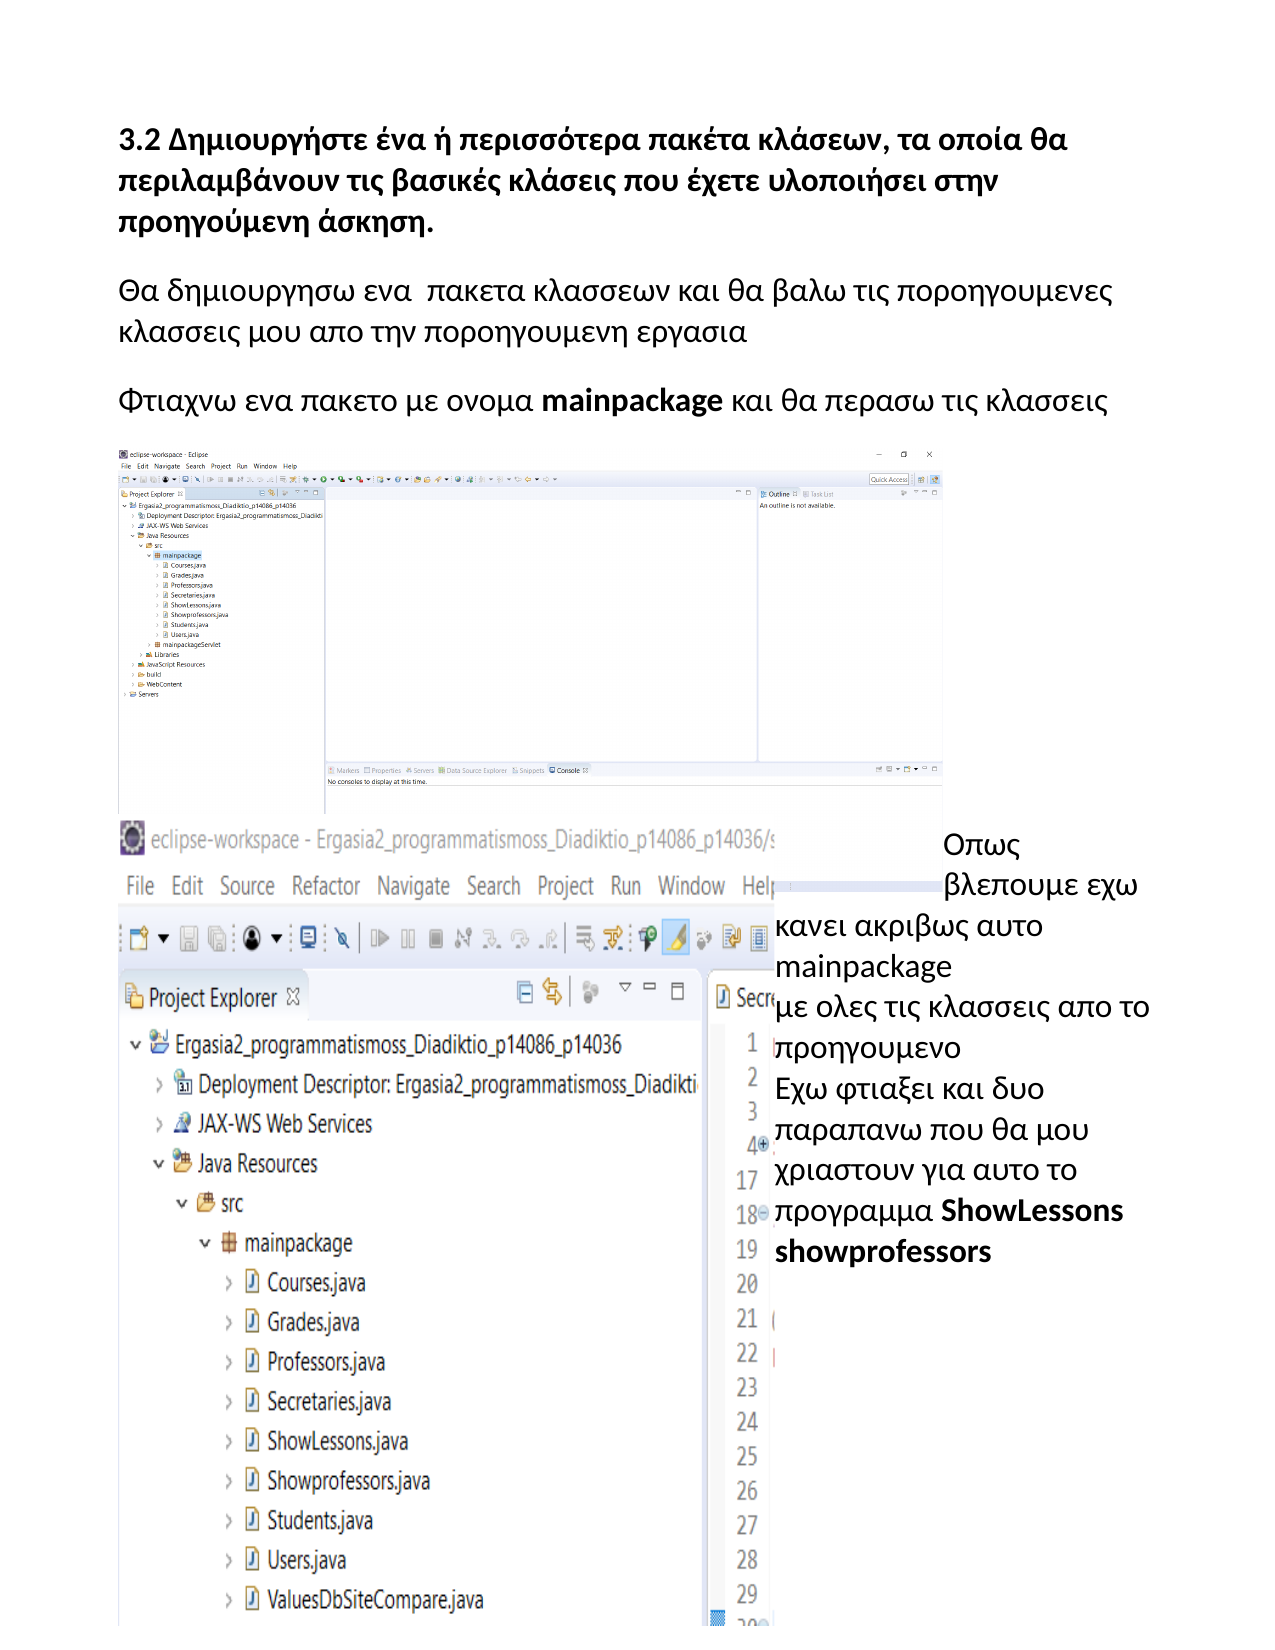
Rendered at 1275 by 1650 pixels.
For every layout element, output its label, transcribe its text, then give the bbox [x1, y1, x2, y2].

text Φτιαχνω ενα πακετο με ονομα mainpackage και θα περασω τις κλασσεις [118, 379, 1157, 420]
text Εχω φτιαξει και δυο παραπανω που θα μου χριαστουν για αυτο το προγραμμα ShowLessons [775, 1067, 1157, 1230]
text showprofessors [775, 1230, 1157, 1271]
text με ολες τις κλασσεις απο το προηγουμενο [775, 985, 1157, 1067]
picture [118, 448, 943, 1626]
text Θα δημιουργησω ενα πακετα κλασσεων και θα βαλω τις ποροηγουμενες κλασσεις μου απο την ποροηγουμενη εργασια [118, 269, 1157, 351]
text Οπως βλεπουμε εχω κανει ακριβως αυτο mainpackage [775, 822, 1157, 985]
text 3.2 Δημιουργήστε ένα ή περισσότερα πακέτα κλάσεων, τα οποία θα περιλαμβάνουν τις βασικές κλάσεις που έχετε υλοποιήσει στην προηγούμενη άσκηση. [118, 118, 1157, 240]
